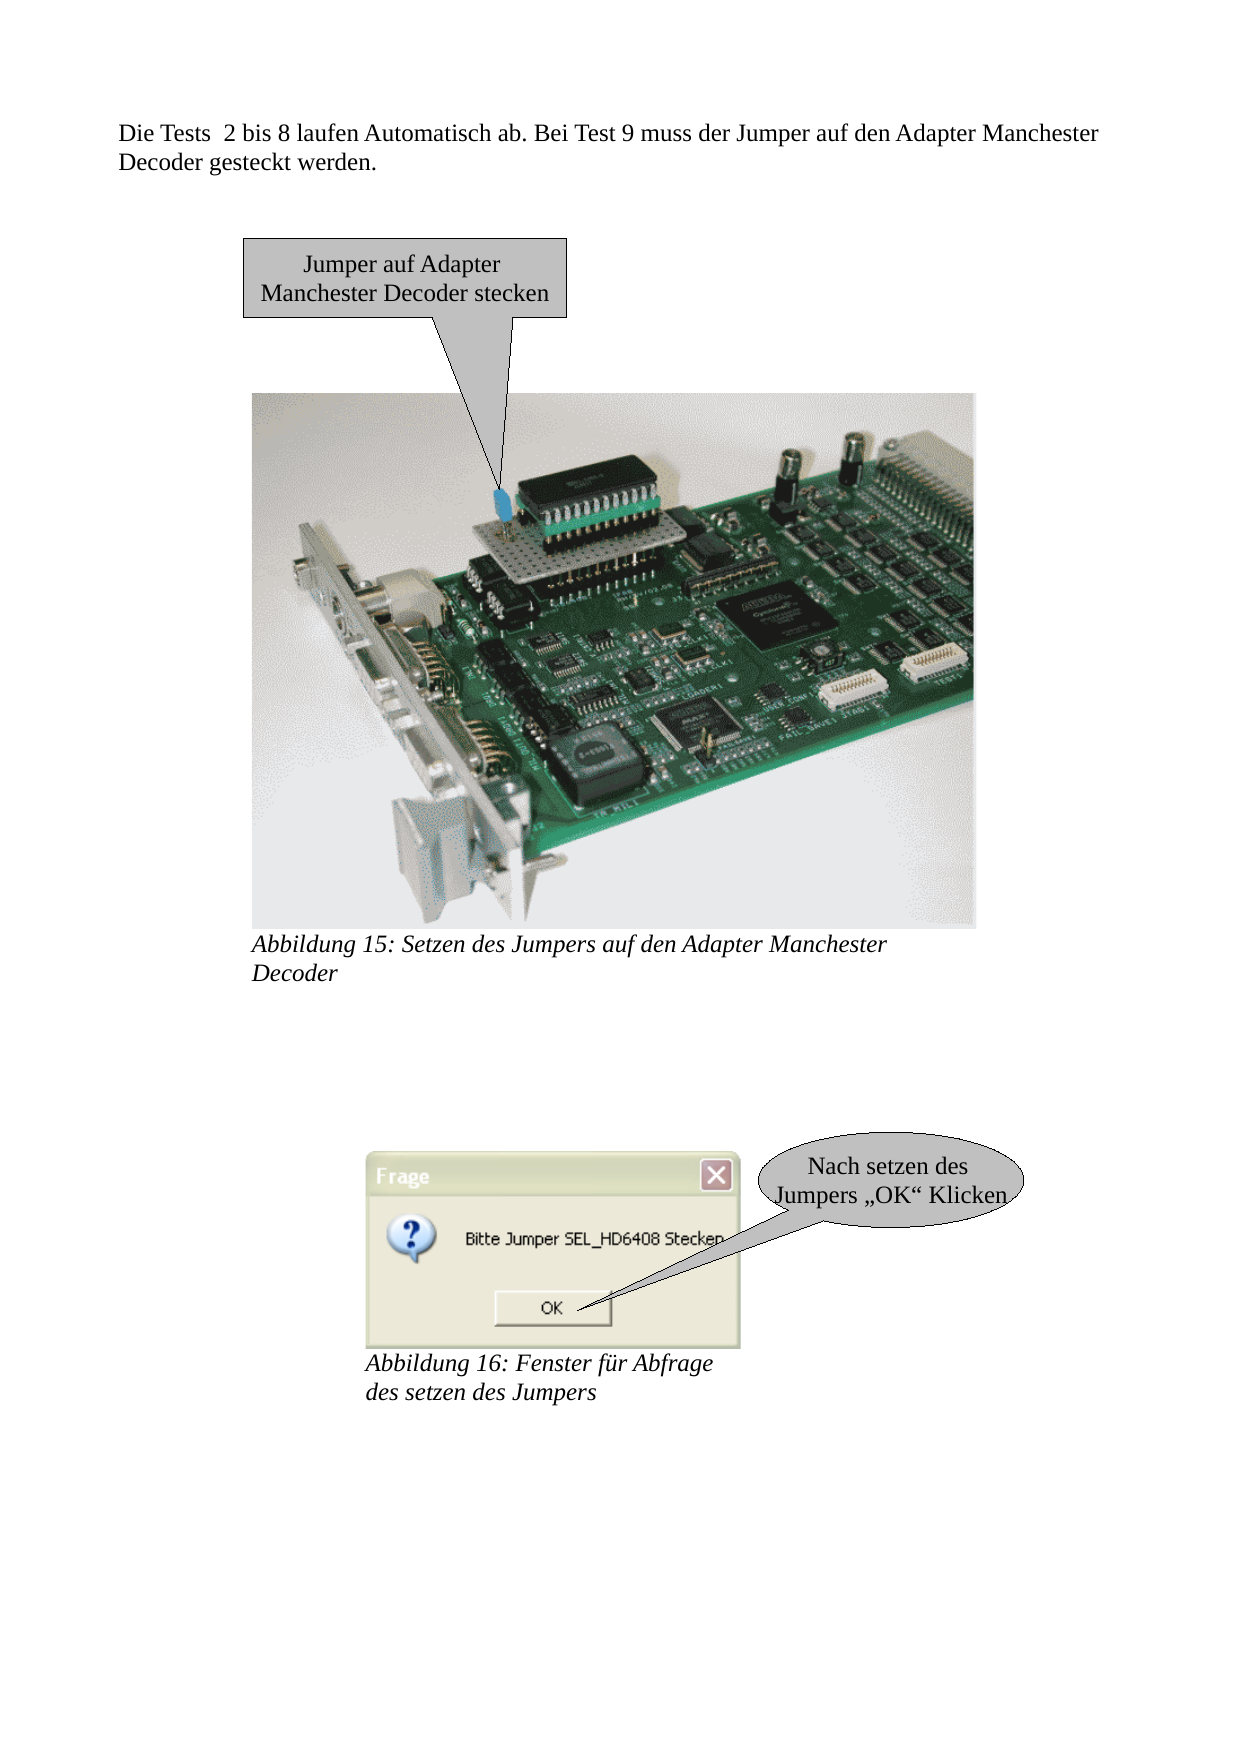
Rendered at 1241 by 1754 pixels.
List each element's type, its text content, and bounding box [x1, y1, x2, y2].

text Die Tests 2 bis 8 laufen Automatisch ab. Bei Test 9 muss der Jumper auf den Adapter Manchester Decoder gesteckt werden. [118, 118, 1122, 176]
text Abbildung 16: Fenster für Abfrage des setzen des Jumpers [365, 1349, 740, 1406]
picture [251, 393, 977, 929]
picture [365, 1151, 741, 1349]
text Abbildung 15: Setzen des Jumpers auf den Adapter Manchester Decoder [252, 929, 976, 986]
